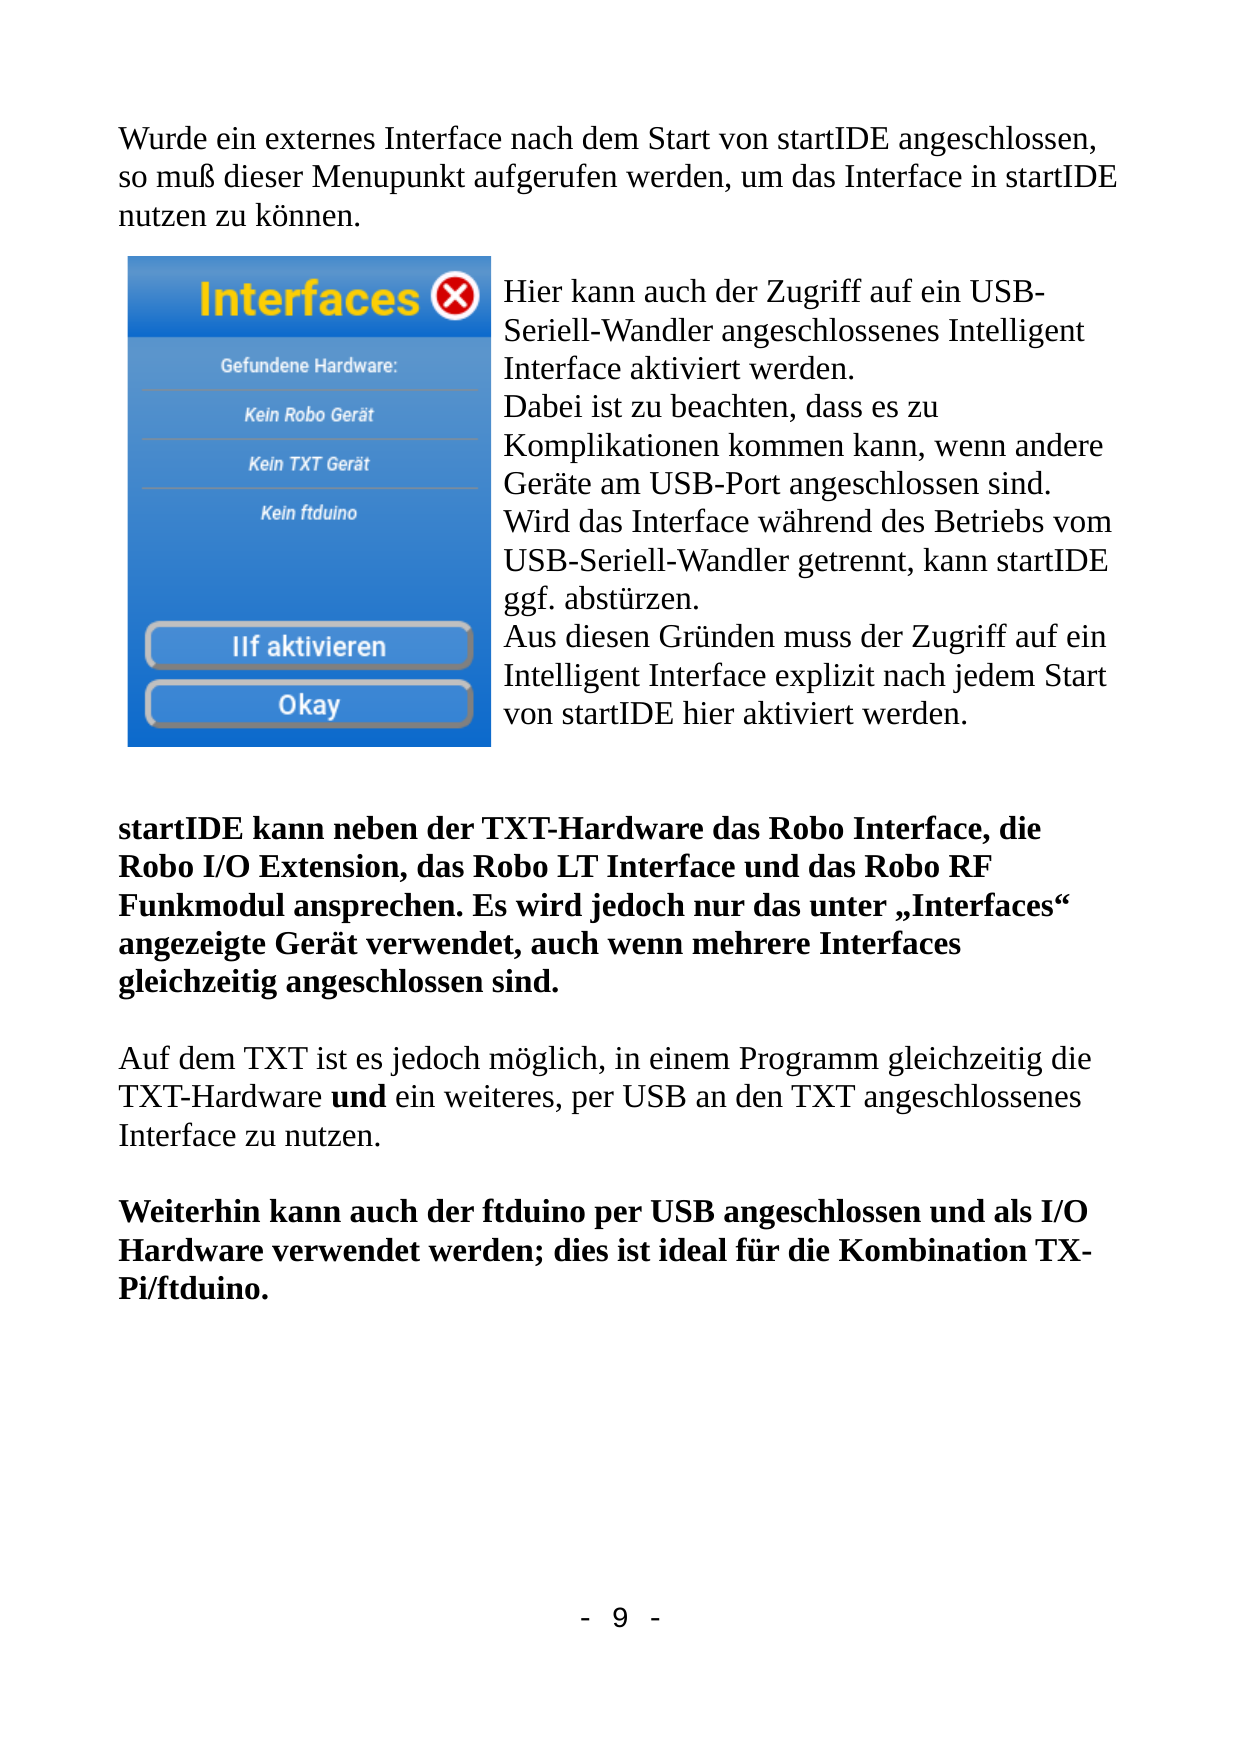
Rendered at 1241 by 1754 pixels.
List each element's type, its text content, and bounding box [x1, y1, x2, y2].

text Dabei ist zu beachten, dass es zu Komplikationen kommen kann, wenn andere Geräte am USB-Port angeschlossen sind. Wird das Interface während des Betriebs vom USB-Seriell-Wandler getrennt, kann startIDE ggf. abstürzen. [492, 386, 1122, 616]
text Wurde ein externes Interface nach dem Start von startIDE angeschlossen, so muß dieser Menupunkt aufgerufen werden, um das Interface in startIDE nutzen zu können. [118, 118, 1122, 233]
text Aus diesen Gründen muss der Zugriff auf ein Intelligent Interface explizit nach jedem Start von startIDE hier aktiviert werden. [492, 616, 1122, 731]
text Hier kann auch der Zugriff auf ein USB-Seriell-Wandler angeschlossenes Intelligent Interface aktiviert werden. [492, 271, 1122, 386]
text startIDE kann neben der TXT-Hardware das Robo Interface, die Robo I/O Extension, das Robo LT Interface und das Robo RF Funkmodul ansprechen. Es wird jedoch nur das unter „Interfaces“ angezeigte Gerät verwendet, auch wenn mehrere Interfaces gleichzeitig angeschlossen sind. [118, 808, 1122, 1000]
text Weiterhin kann auch der ftduino per USB angeschlossen und als I/O Hardware verwendet werden; dies ist ideal für die Kombination TX-Pi/ftduino. [118, 1191, 1122, 1306]
picture [127, 256, 492, 747]
text Auf dem TXT ist es jedoch möglich, in einem Programm gleichzeitig die TXT-Hardware und ein weiteres, per USB an den TXT angeschlossenes Interface zu nutzen. [118, 1038, 1122, 1153]
